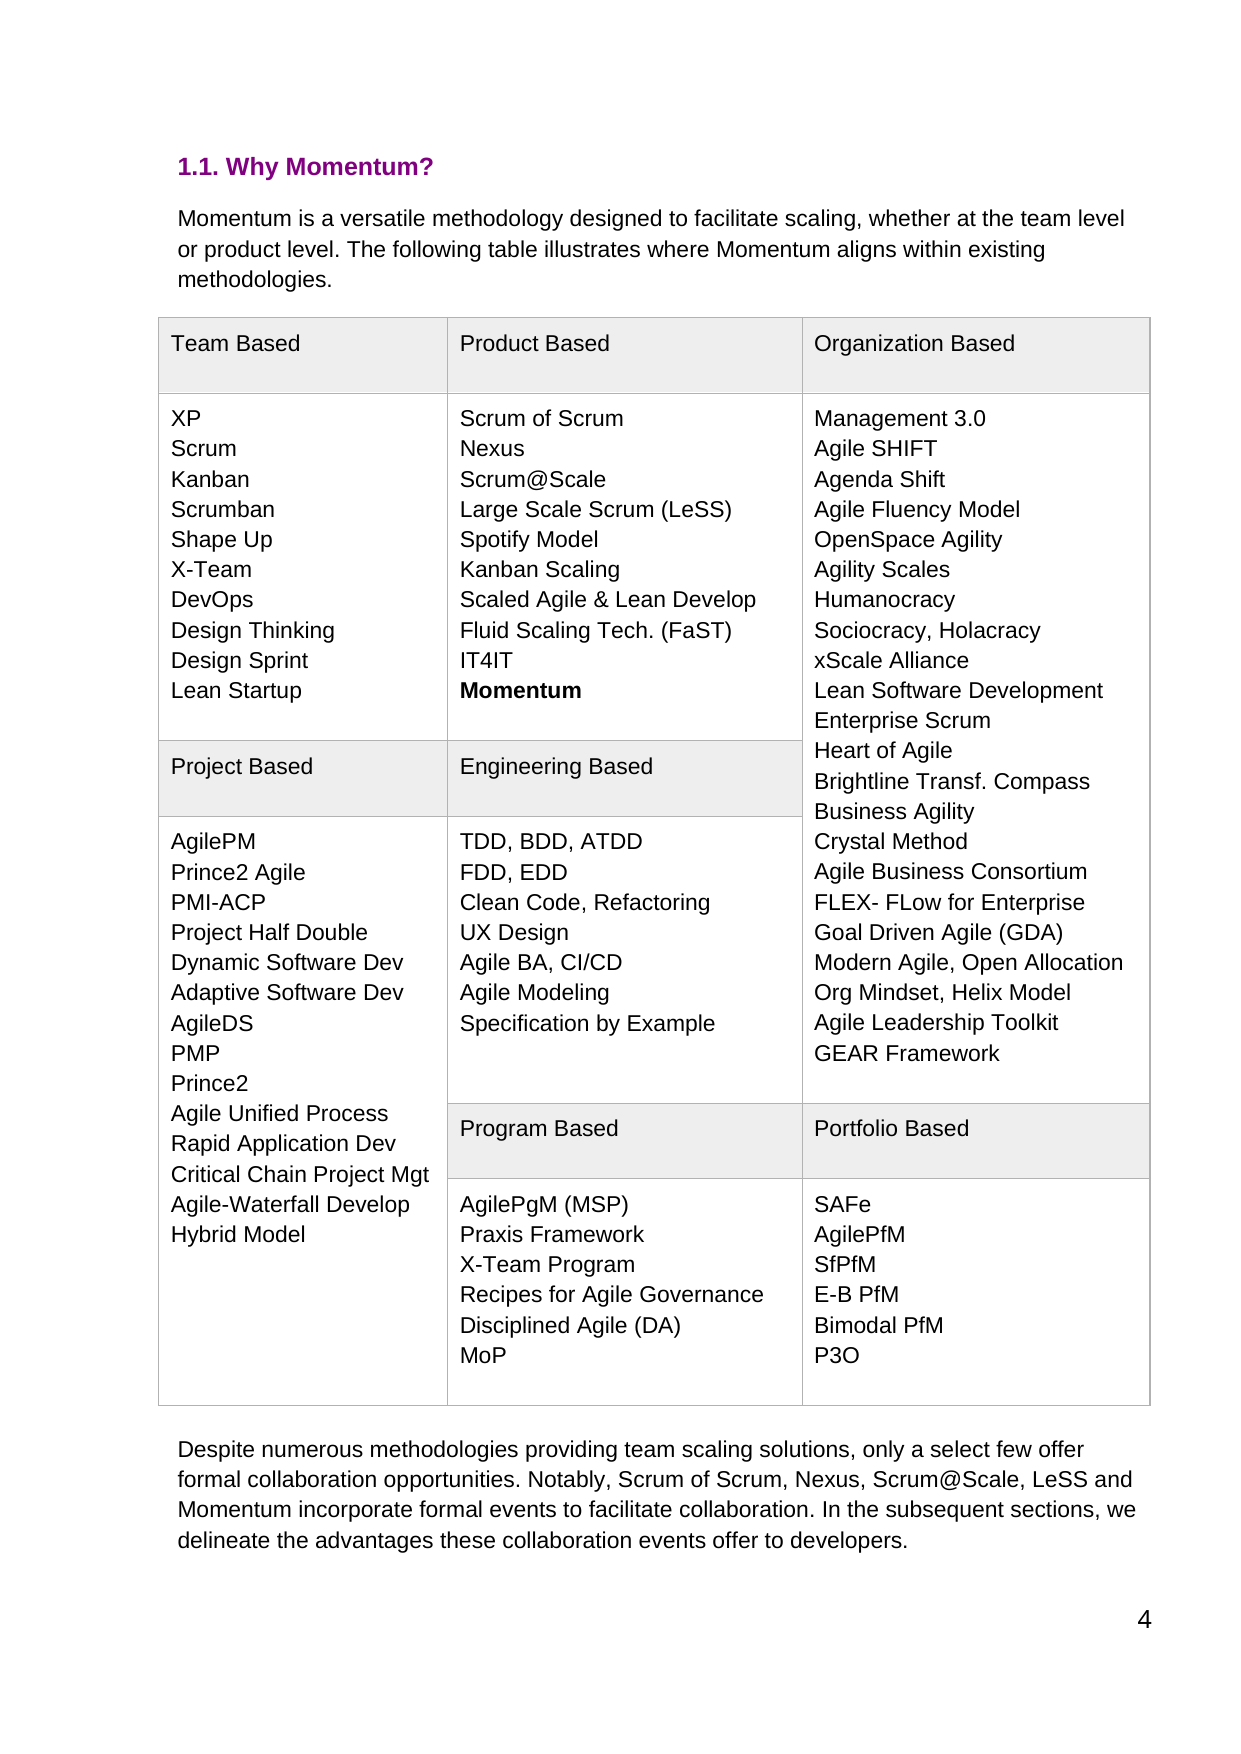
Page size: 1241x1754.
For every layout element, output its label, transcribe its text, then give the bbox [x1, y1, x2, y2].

table_cell Management 3.0 Agile SHIFT Agenda Shift Agile Fluency Model OpenSpace Agility Agility Scales Humanocracy Sociocracy, Holacracy xScale Alliance Lean Software Development Enterprise Scrum Heart of Agile Brightline Transf. Compass Business Agility Crystal Method Agile Business Consortium FLEX- FLow for Enterprise Goal Driven Agile (GDA) Modern Agile, Open Allocation Org Mindset, Helix Model Agile Leadership Toolkit GEAR Framework [803, 394, 1149, 1102]
subtitle 1.1. Why Momentum? [177, 151, 1152, 180]
table_header Product Based [448, 318, 802, 392]
text Despite numerous methodologies providing team scaling solutions, only a select few offer formal collaboration opportunities. Notably, Scrum of Scrum, Nexus, Scrum@Scale, LeSS and Momentum incorporate formal events to facilitate collaboration. In the subsequent sections, we delineate the advantages these collaboration events offer to developers. [177, 1406, 1152, 1553]
table_cell AgilePM Prince2 Agile PMI-ACP Project Half Double Dynamic Software Dev Adaptive Software Dev AgileDS PMP Prince2 Agile Unified Process Rapid Application Dev Critical Chain Project Mgt Agile-Waterfall Develop Hybrid Model [159, 817, 447, 1405]
table_cell Project Based [159, 741, 447, 816]
text Momentum is a versatile methodology designed to facilitate scaling, whether at the team level or product level. The following table illustrates where Momentum aligns within existing methodologies. [177, 205, 1152, 292]
table_cell AgilePgM (MSP) Praxis Framework X-Team Program Recipes for Agile Governance Disciplined Agile (DA) MoP [448, 1179, 802, 1405]
table_cell Program Based [448, 1104, 802, 1178]
table_cell XP Scrum Kanban Scrumban Shape Up X-Team DevOps Design Thinking Design Sprint Lean Startup [159, 394, 447, 740]
table_cell Portfolio Based [803, 1104, 1149, 1178]
table_header Team Based [159, 318, 447, 392]
table_cell Scrum of Scrum Nexus Scrum@Scale Large Scale Scrum (LeSS) Spotify Model Kanban Scaling Scaled Agile & Lean Develop Fluid Scaling Tech. (FaST) IT4IT Momentum [448, 394, 802, 740]
table_header Organization Based [803, 318, 1149, 392]
table_cell TDD, BDD, ATDD FDD, EDD Clean Code, Refactoring UX Design Agile BA, CI/CD Agile Modeling Specification by Example [448, 817, 802, 1102]
table_cell Engineering Based [448, 741, 802, 816]
table_cell SAFe AgilePfM SfPfM E-B PfM Bimodal PfM P3O [803, 1179, 1149, 1405]
